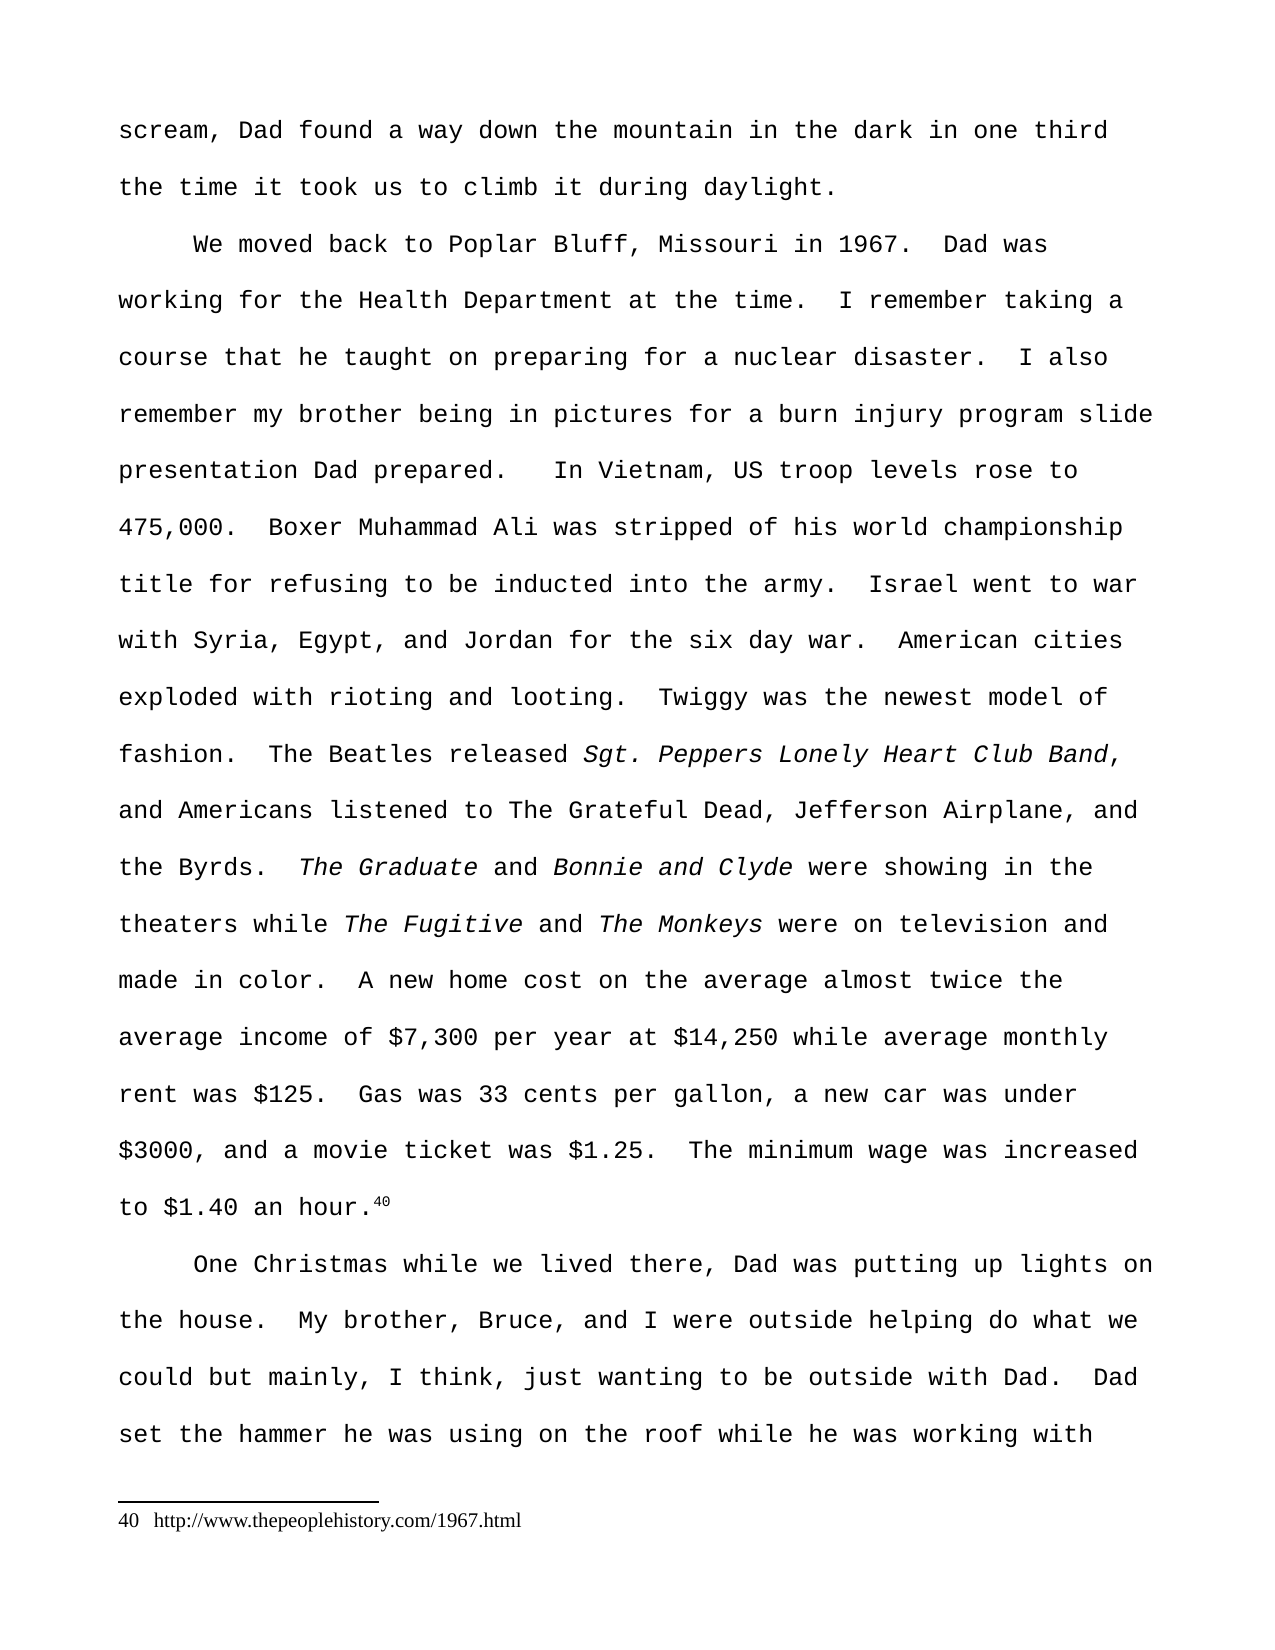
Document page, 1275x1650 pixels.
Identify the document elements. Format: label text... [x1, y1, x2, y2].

text http://www.thepeoplehistory.com/1967.html [118, 1508, 1157, 1532]
text We moved back to Poplar Bluff, Missouri in 1967. Dad was working for the Health Department at the time. I remember taking a course that he taught on preparing for a nuclear disaster. I also remember my brother being in pictures for a burn injury program slide presentation Dad prepared. In Vietnam, US troop levels rose to 475,000. Boxer Muhammad Ali was stripped of his world championship title for refusing to be inducted into the army. Israel went to war with Syria, Egypt, and Jordan for the six day war. American cities exploded with rioting and looting. Twiggy was the newest model of fashion. The Beatles released Sgt. Peppers Lonely Heart Club Band, and Americans listened to The Grateful Dead, Jefferson Airplane, and the Byrds. The Graduate and Bonnie and Clyde were showing in the theaters while The Fugitive and The Monkeys were on television and made in color. A new home cost on the average almost twice the average income of $7,300 per year at $14,250 while average monthly rent was $125. Gas was 33 cents per gallon, a new car was under $3000, and a movie ticket was $1.25. The minimum wage was increased to $1.40 an hour. [118, 231, 1157, 1223]
text scream, Dad found a way down the mountain in the dark in one third the time it took us to climb it during daylight. [118, 118, 1157, 203]
text One Christmas while we lived there, Dad was putting up lights on the house. My brother, Bruce, and I were outside helping do what we could but mainly, I think, just wanting to be outside with Dad. Dad set the hammer he was using on the roof while he was working with [118, 1251, 1157, 1450]
